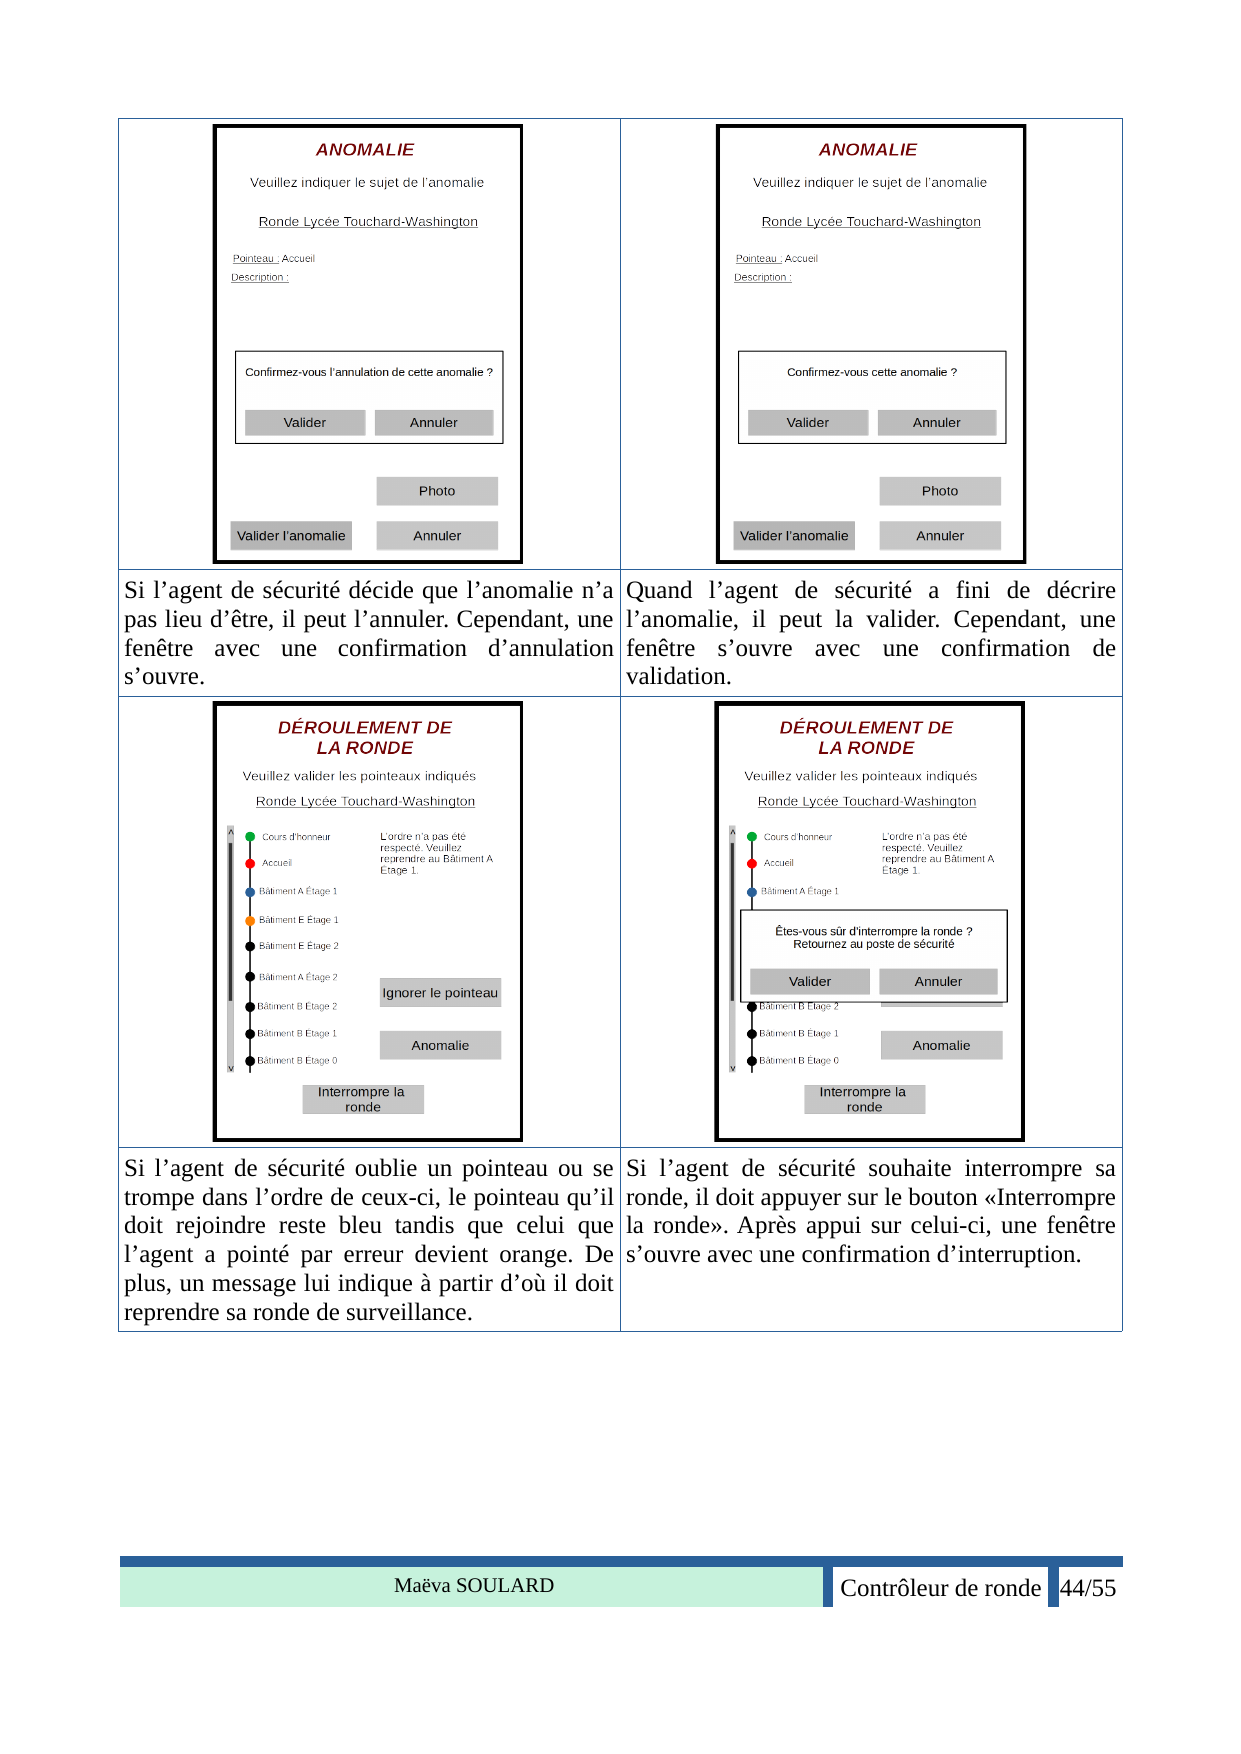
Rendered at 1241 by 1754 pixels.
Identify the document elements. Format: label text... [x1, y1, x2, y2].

picture [715, 124, 1027, 564]
table_cell [119, 119, 620, 569]
picture [714, 701, 1025, 1142]
table_cell [621, 697, 1122, 1147]
picture [212, 124, 523, 564]
table_cell Si l’agent de sécurité décide que l’anomalie n’a pas lieu d’être, il peut l’annuler. Cependant, une fenêtre avec une confirmation d’annulation s’ouvre. [119, 570, 620, 696]
table_cell [621, 119, 1122, 569]
table_cell Si l’agent de sécurité oublie un pointeau ou se trompe dans l’ordre de ceux-ci, le pointeau qu’il doit rejoindre reste bleu tandis que celui que l’agent a pointé par erreur devient orange. De plus, un message lui indique à partir d’où il doit reprendre sa ronde de surveillance. [119, 1148, 620, 1331]
picture [212, 701, 523, 1142]
table_cell Si l’agent de sécurité souhaite interrompre sa ronde, il doit appuyer sur le bouton «Interrompre la ronde». Après appui sur celui-ci, une fenêtre s’ouvre avec une confirmation d’interruption. [621, 1148, 1122, 1331]
table_cell Quand l’agent de sécurité a fini de décrire l’anomalie, il peut la valider. Cependant, une fenêtre s’ouvre avec une confirmation de validation. [621, 570, 1122, 696]
table_cell [119, 697, 620, 1147]
